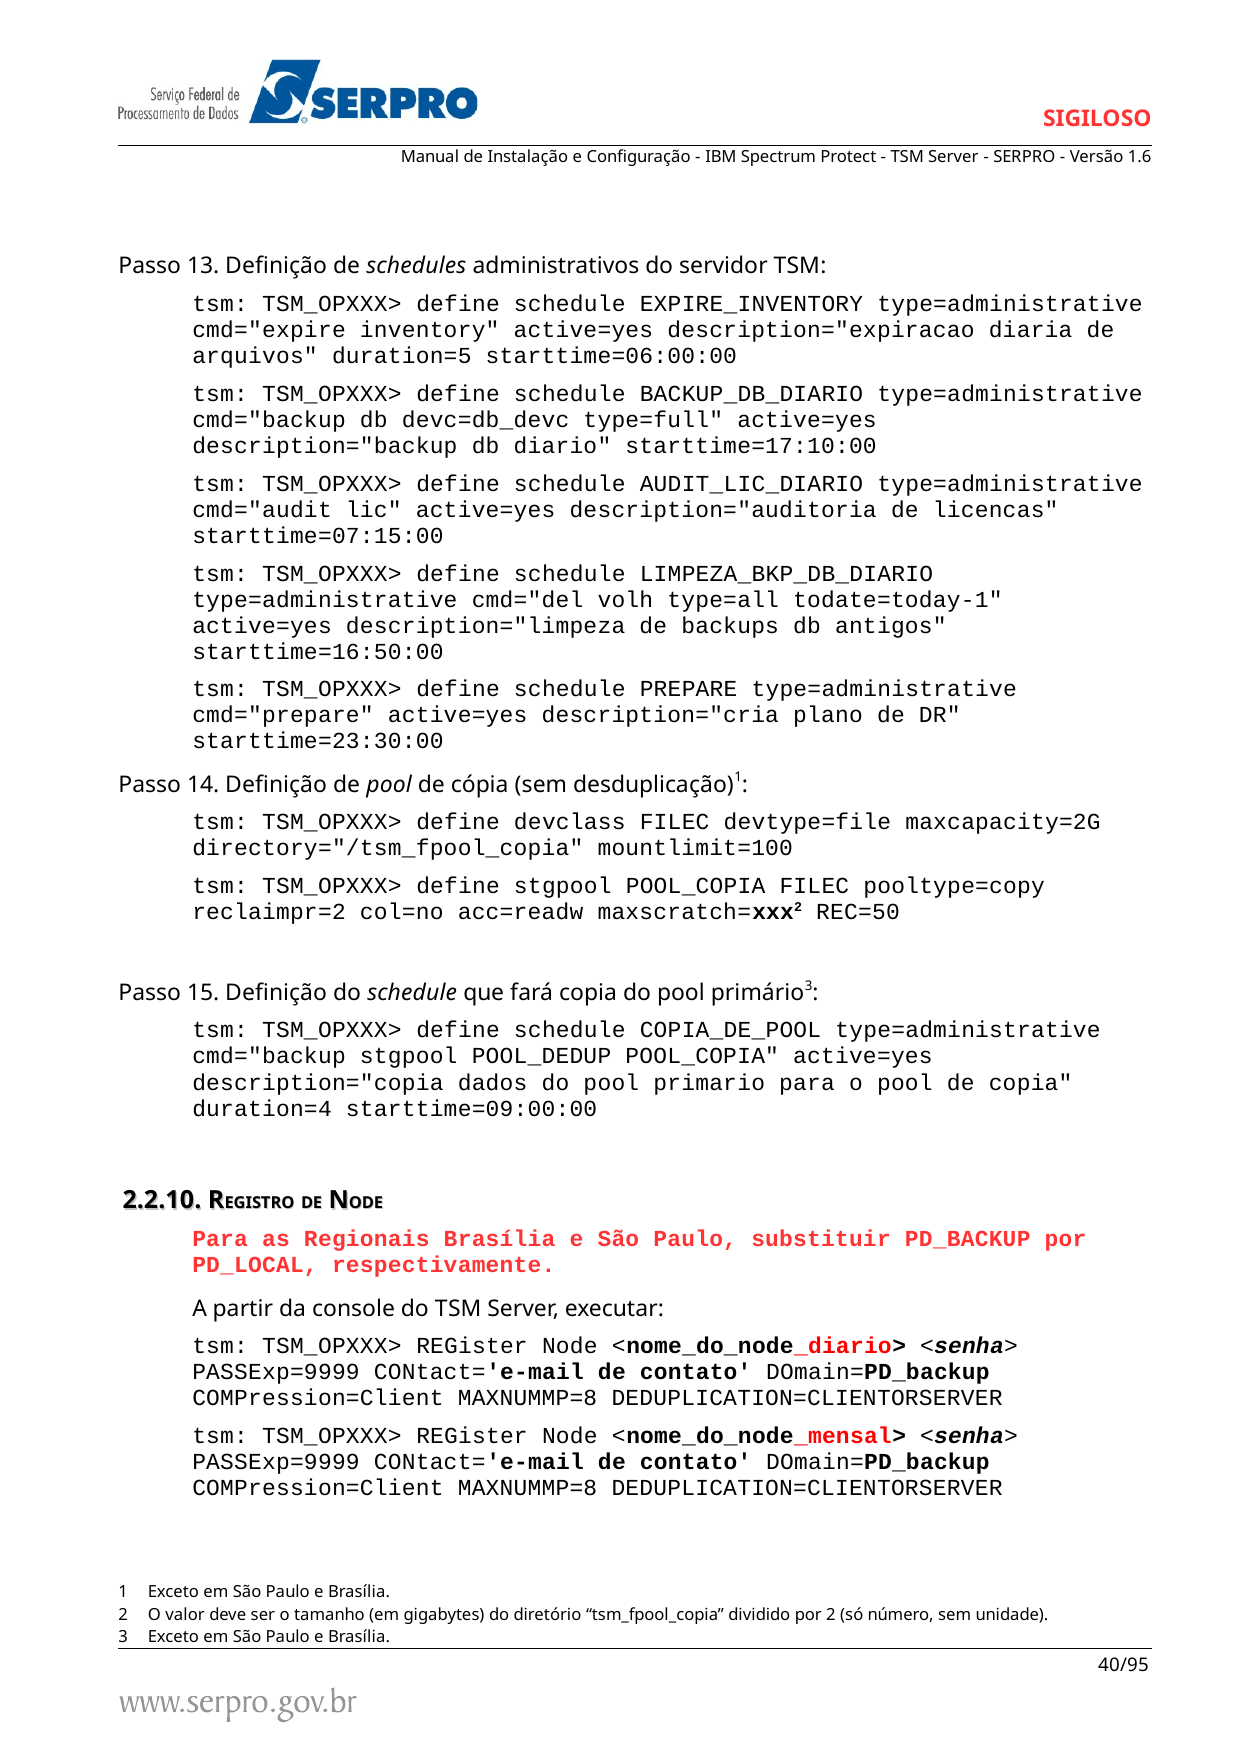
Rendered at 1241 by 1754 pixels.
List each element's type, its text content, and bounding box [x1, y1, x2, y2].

picture [118, 59, 478, 124]
text tsm: TSM_OPXXX> define schedule BACKUP_DB_DIARIO type=administrative cmd="backup db devc=db_devc type=full" active=yes description="backup db diario" starttime=17:10:00 [192, 382, 1152, 460]
text tsm: TSM_OPXXX> define schedule LIMPEZA_BKP_DB_DIARIO type=administrative cmd="del volh type=all todate=today-1" active=yes description="limpeza de backups db antigos" starttime=16:50:00 [192, 562, 1152, 666]
text Exceto em São Paulo e Brasília. [118, 1625, 1152, 1648]
text Para as Regionais Brasília e São Paulo, substituir PD_BACKUP por PD_LOCAL, respectivamente. [192, 1228, 1152, 1280]
text A partir da console do TSM Server, executar: [118, 1292, 1152, 1323]
text tsm: TSM_OPXXX> REGister Node <nome_do_node_mensal> <senha> PASSExp=9999 CONtact='e-mail de contato' DOmain=PD_backup COMPression=Client MAXNUMMP=8 DEDUPLICATION=CLIENTORSERVER [192, 1424, 1152, 1503]
text tsm: TSM_OPXXX> define schedule PREPARE type=administrative cmd="prepare" active=yes description="cria plano de DR" starttime=23:30:00 [192, 678, 1152, 756]
text Passo 13. Definição de schedules administrativos do servidor TSM: [118, 249, 1152, 281]
text O valor deve ser o tamanho (em gigabytes) do diretório “tsm_fpool_copia” dividido por 2 (só número, sem unidade). [118, 1603, 1152, 1625]
text tsm: TSM_OPXXX> define schedule COPIA_DE_POOL type=administrative cmd="backup stgpool POOL_DEDUP POOL_COPIA" active=yes description="copia dados do pool primario para o pool de copia" duration=4 starttime=09:00:00 [192, 1019, 1152, 1123]
subtitle Registro de Node [118, 1182, 1152, 1216]
text Exceto em São Paulo e Brasília. [118, 1580, 1152, 1603]
text tsm: TSM_OPXXX> define stgpool POOL_COPIA FILEC pooltype=copy reclaimpr=2 col=no acc=readw maxscratch=xxx REC=50 [192, 874, 1152, 927]
text tsm: TSM_OPXXX> REGister Node <nome_do_node_diario> <senha> PASSExp=9999 CONtact='e-mail de contato' DOmain=PD_backup COMPression=Client MAXNUMMP=8 DEDUPLICATION=CLIENTORSERVER [192, 1334, 1152, 1413]
text tsm: TSM_OPXXX> define schedule EXPIRE_INVENTORY type=administrative cmd="expire inventory" active=yes description="expiracao diaria de arquivos" duration=5 starttime=06:00:00 [192, 292, 1152, 370]
text tsm: TSM_OPXXX> define devclass FILEC devtype=file maxcapacity=2G directory="/tsm_fpool_copia" mountlimit=100 [192, 811, 1152, 863]
text Passo 14. Definição de pool de cópia (sem desduplicação): [118, 768, 1152, 799]
text Passo 15. Definição do schedule que fará copia do pool primário: [118, 976, 1152, 1007]
text tsm: TSM_OPXXX> define schedule AUDIT_LIC_DIARIO type=administrative cmd="audit lic" active=yes description="auditoria de licencas" starttime=07:15:00 [192, 472, 1152, 550]
